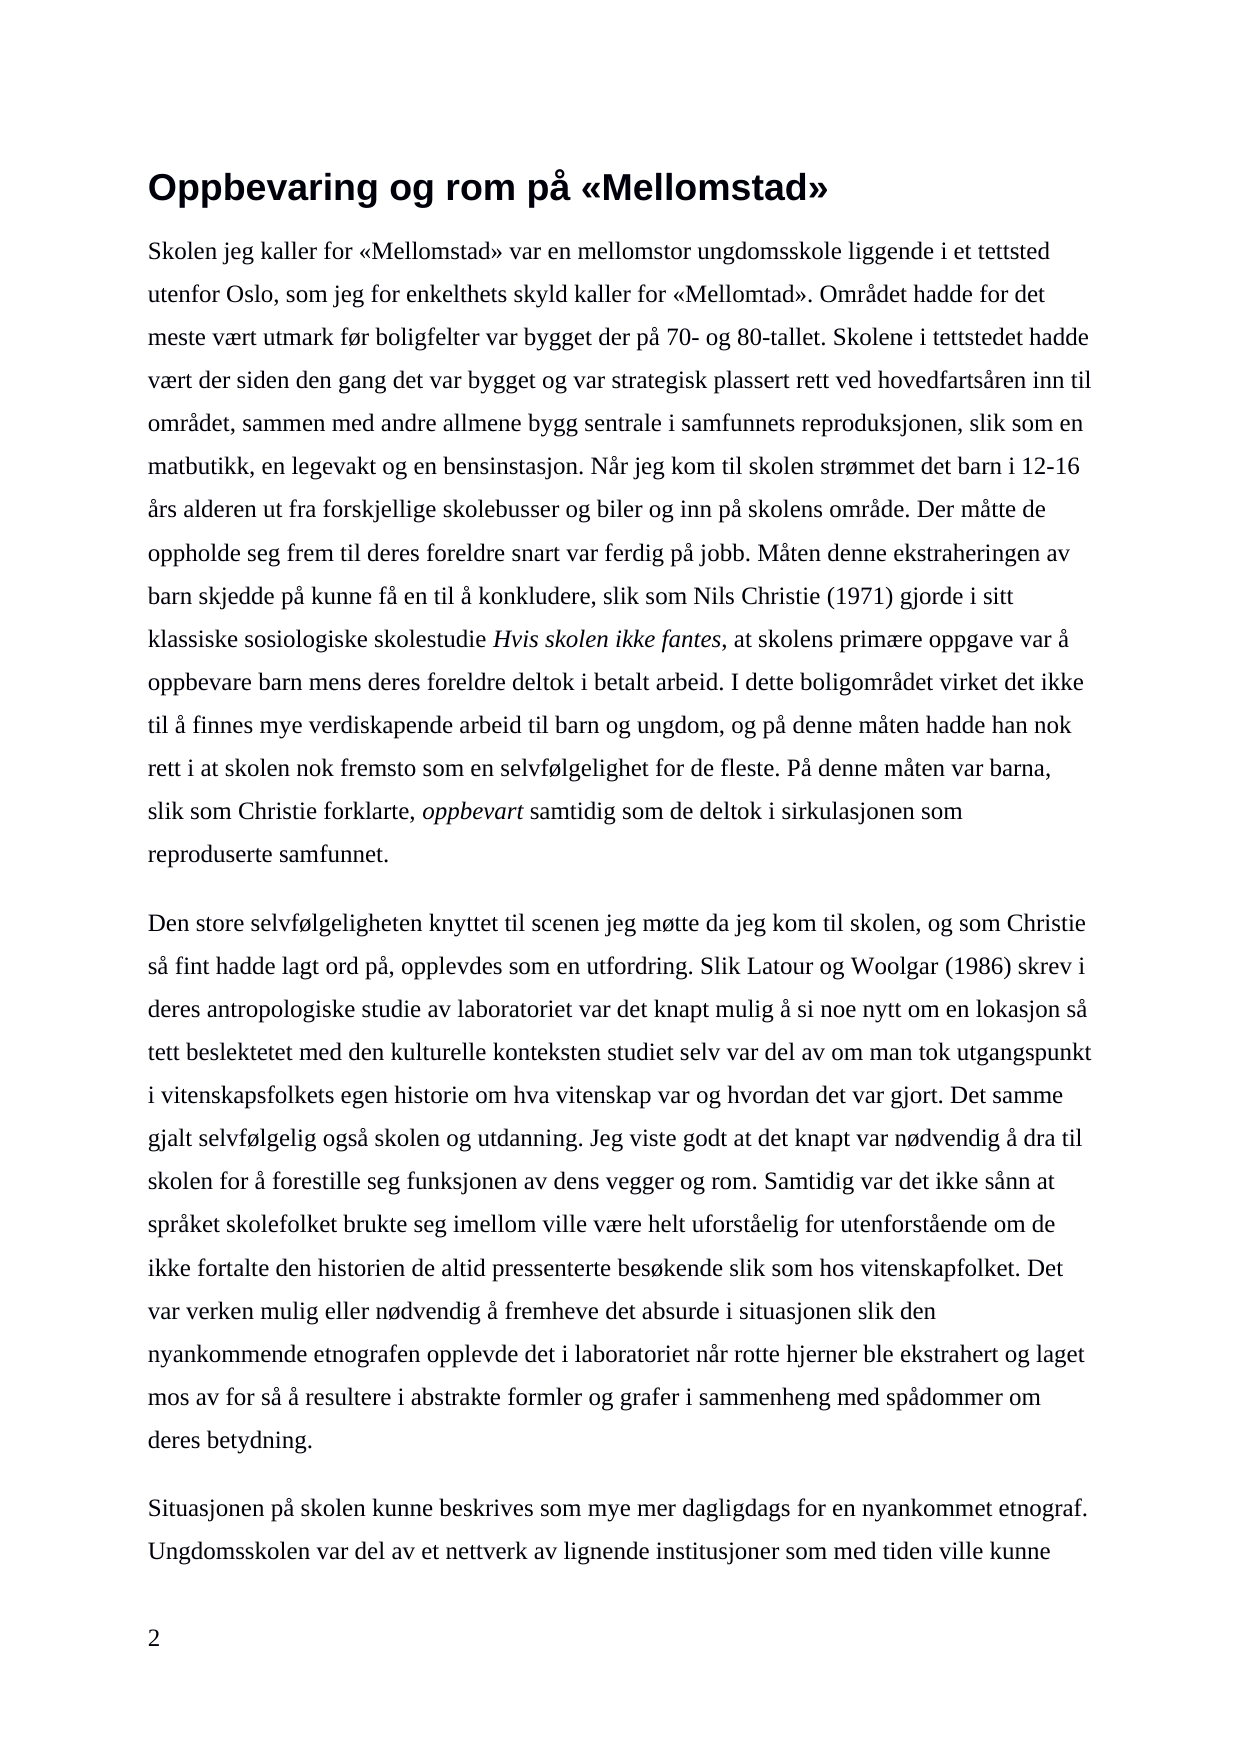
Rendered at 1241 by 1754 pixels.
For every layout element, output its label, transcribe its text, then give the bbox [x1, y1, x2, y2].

text Skolen jeg kaller for «Mellomstad» var en mellomstor ungdomsskole liggende i et tettsted utenfor Oslo, som jeg for enkelthets skyld kaller for «Mellomtad». Området hadde for det meste vært utmark før boligfelter var bygget der på 70- og 80-tallet. Skolene i tettstedet hadde vært der siden den gang det var bygget og var strategisk plassert rett ved hovedfartsåren inn til området, sammen med andre allmene bygg sentrale i samfunnets reproduksjonen, slik som en matbutikk, en legevakt og en bensinstasjon. Når jeg kom til skolen strømmet det barn i 12-16 års alderen ut fra forskjellige skolebusser og biler og inn på skolens område. Der måtte de oppholde seg frem til deres foreldre snart var ferdig på jobb. Måten denne ekstraheringen av barn skjedde på kunne få en til å konkludere, slik som Nils Christie (1971) gjorde i sitt klassiske sosiologiske skolestudie Hvis skolen ikke fantes, at skolens primære oppgave var å oppbevare barn mens deres foreldre deltok i betalt arbeid. I dette boligområdet virket det ikke til å finnes mye verdiskapende arbeid til barn og ungdom, og på denne måten hadde han nok rett i at skolen nok fremsto som en selvfølgelighet for de fleste. På denne måten var barna, slik som Christie forklarte, oppbevart samtidig som de deltok i sirkulasjonen som reproduserte samfunnet. [148, 236, 1092, 868]
text Situasjonen på skolen kunne beskrives som mye mer dagligdags for en nyankommet etnograf. Ungdomsskolen var del av et nettverk av lignende institusjoner som med tiden ville kunne [148, 1493, 1092, 1565]
text Den store selvfølgeligheten knyttet til scenen jeg møtte da jeg kom til skolen, og som Christie så fint hadde lagt ord på, opplevdes som en utfordring. Slik Latour og Woolgar (1986) skrev i deres antropologiske studie av laboratoriet var det knapt mulig å si noe nytt om en lokasjon så tett beslektetet med den kulturelle konteksten studiet selv var del av om man tok utgangspunkt i vitenskapsfolkets egen historie om hva vitenskap var og hvordan det var gjort. Det samme gjalt selvfølgelig også skolen og utdanning. Jeg viste godt at det knapt var nødvendig å dra til skolen for å forestille seg funksjonen av dens vegger og rom. Samtidig var det ikke sånn at språket skolefolket brukte seg imellom ville være helt uforståelig for utenforstående om de ikke fortalte den historien de altid pressenterte besøkende slik som hos vitenskapfolket. Det var verken mulig eller nødvendig å fremheve det absurde i situasjonen slik den nyankommende etnografen opplevde det i laboratoriet når rotte hjerner ble ekstrahert og laget mos av for så å resultere i abstrakte formler og grafer i sammenheng med spådommer om deres betydning. [148, 908, 1092, 1454]
subtitle Oppbevaring og rom på «Mellomstad» [148, 165, 1092, 208]
